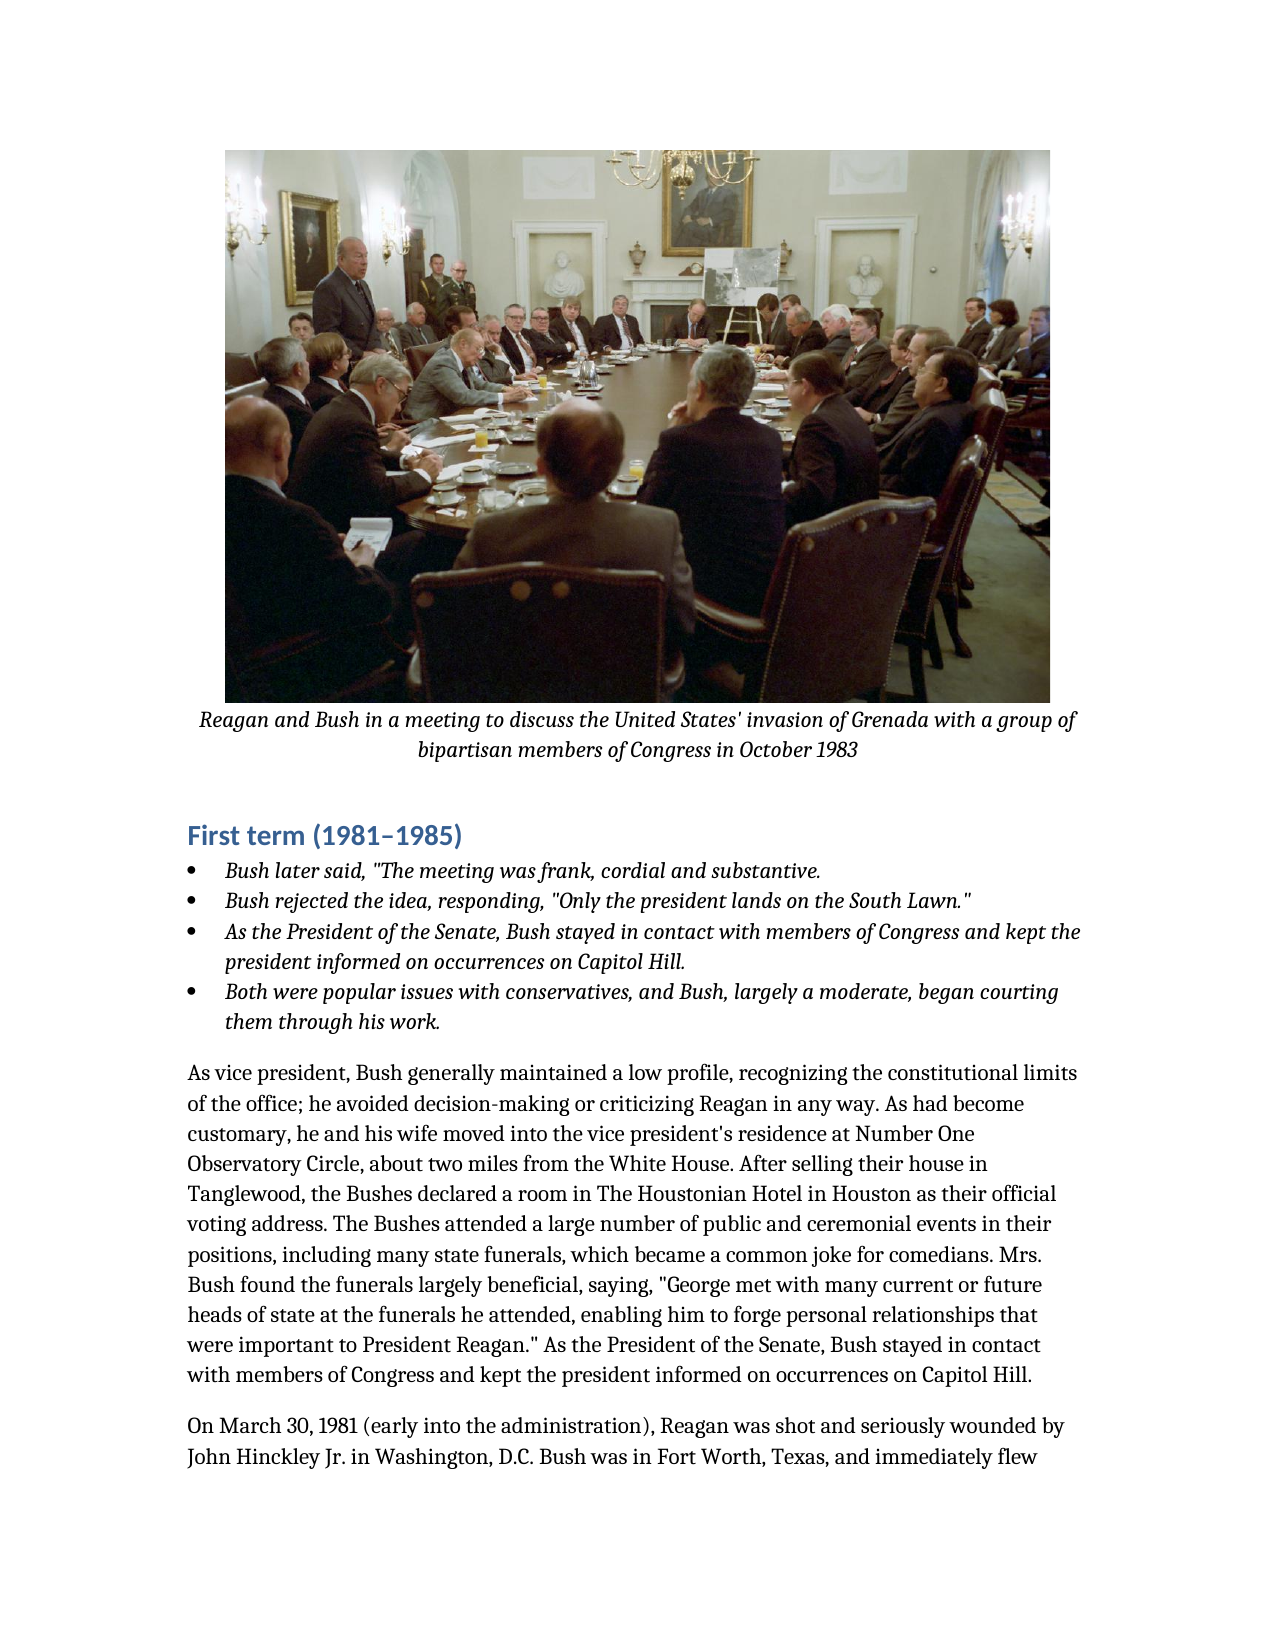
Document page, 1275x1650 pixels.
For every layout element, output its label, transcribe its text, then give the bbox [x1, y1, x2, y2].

subtitle First term (1981–1985) [187, 817, 1087, 853]
text As vice president, Bush generally maintained a low profile, recognizing the constitutional limits of the office; he avoided decision-making or criticizing Reagan in any way. As had become customary, he and his wife moved into the vice president's residence at Number One Observatory Circle, about two miles from the White House. After selling their house in Tanglewood, the Bushes declared a room in The Houstonian Hotel in Houston as their official voting address. The Bushes attended a large number of public and ceremonial events in their positions, including many state funerals, which became a common joke for comedians. Mrs. Bush found the funerals largely beneficial, saying, "George met with many current or future heads of state at the funerals he attended, enabling him to forge personal relationships that were important to President Reagan." As the President of the Senate, Bush stayed in contact with members of Congress and kept the president informed on occurrences on Capitol Hill. [187, 1060, 1087, 1389]
list Bush later said, "The meeting was frank, cordial and substantive. [187, 858, 1087, 884]
list As the President of the Senate, Bush stayed in contact with members of Congress and kept the president informed on occurrences on Capitol Hill. [187, 918, 1087, 975]
picture [225, 150, 1050, 703]
text Reagan and Bush in a meeting to discuss the United States' invasion of Grenada with a group of bipartisan members of Congress in October 1983 [187, 150, 1087, 763]
list Both were popular issues with conservatives, and Bush, largely a moderate, began courting them through his work. [187, 979, 1087, 1036]
text On March 30, 1981 (early into the administration), Reagan was shot and seriously wounded by John Hinckley Jr. in Washington, D.C. Bush was in Fort Worth, Texas, and immediately flew [187, 1413, 1087, 1470]
list Bush rejected the idea, responding, "Only the president lands on the South Lawn." [187, 888, 1087, 915]
